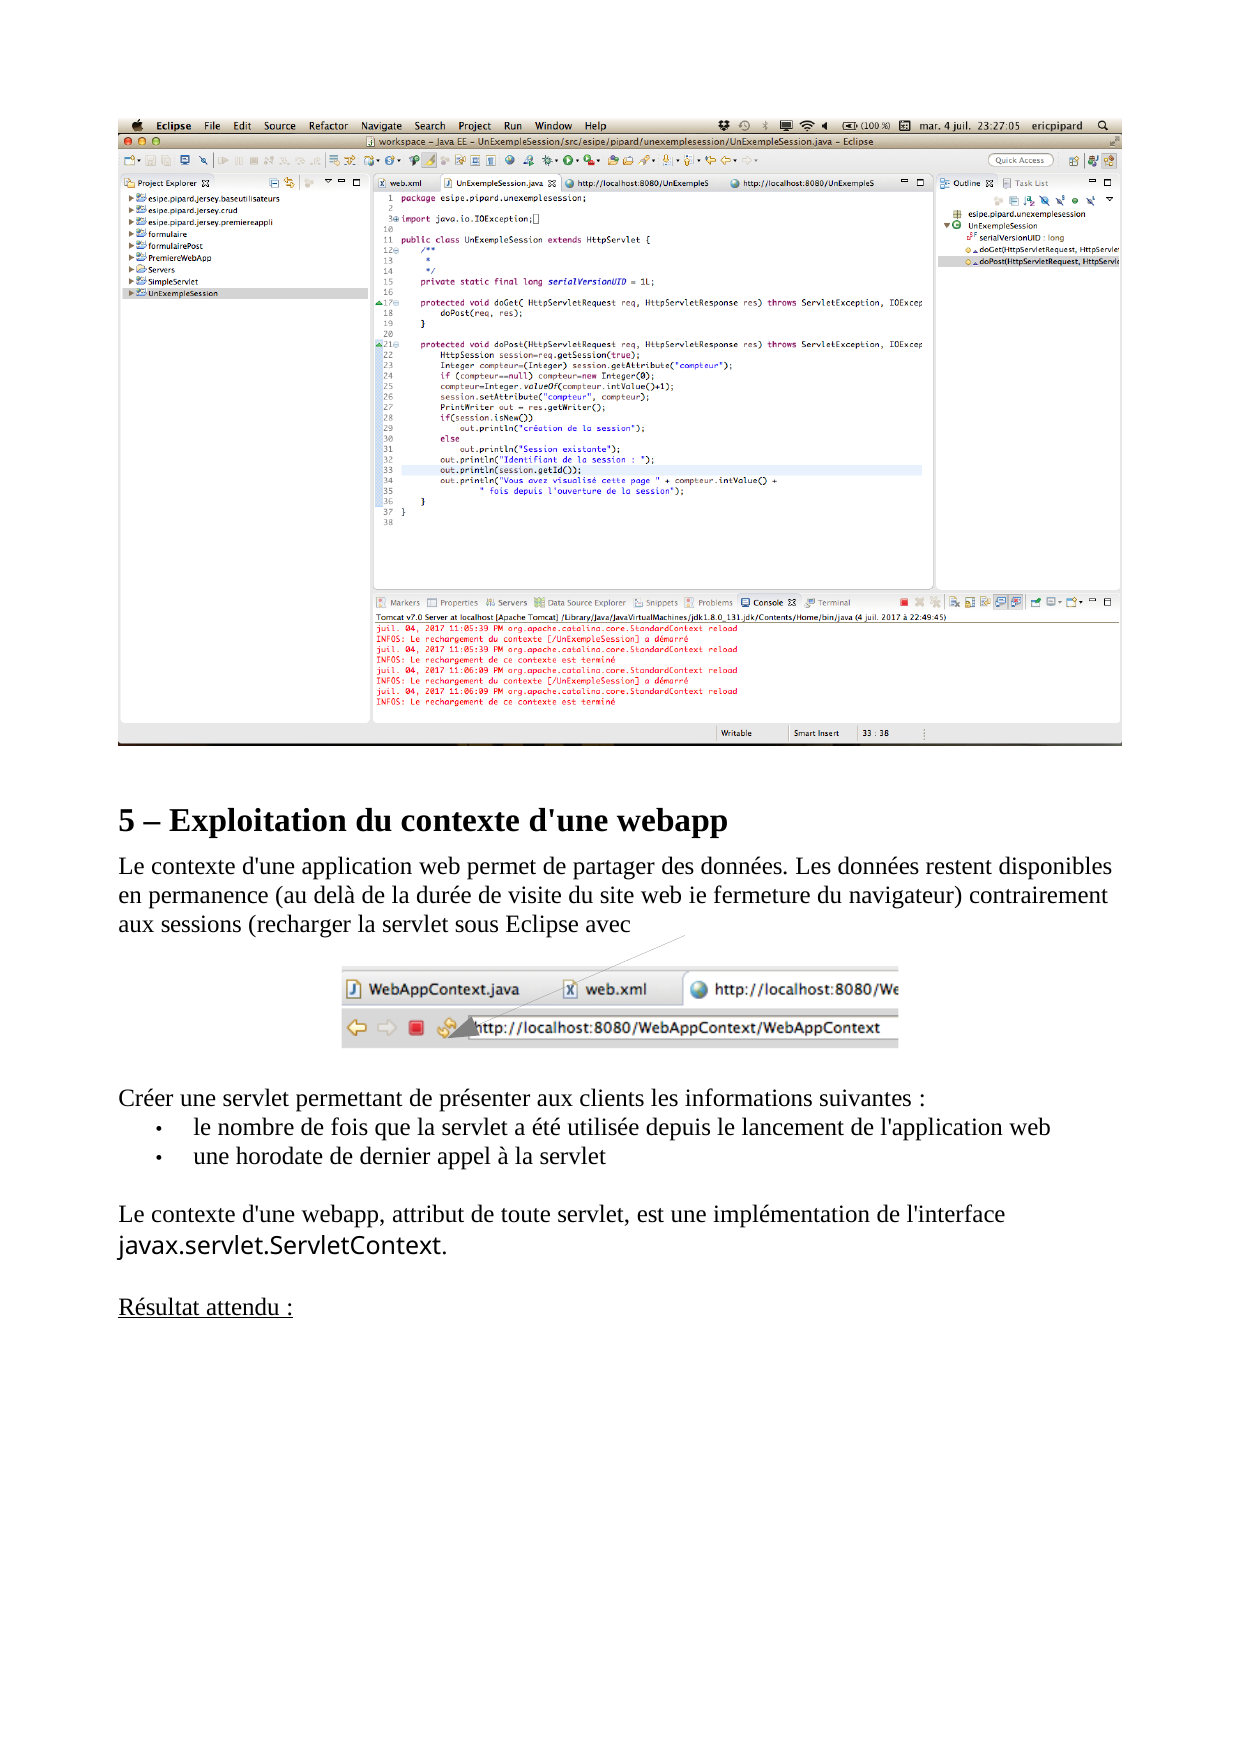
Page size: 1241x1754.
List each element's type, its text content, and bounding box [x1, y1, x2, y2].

text Le contexte d'une application web permet de partager des données. Les données restent disponibles en permanence (au delà de la durée de visite du site web ie fermeture du navigateur) contrairement aux sessions (recharger la servlet sous Eclipse avec [118, 851, 1122, 938]
picture [118, 118, 1122, 746]
subtitle 5 – Exploitation du contexte d'une webapp [118, 799, 1122, 838]
text Résultat attendu : [118, 1291, 1122, 1320]
text Le contexte d'une webapp, attribut de toute servlet, est une implémentation de l'interface javax.servlet.ServletContext. [118, 1199, 1122, 1262]
text Créer une servlet permettant de présenter aux clients les informations suivantes : [118, 1083, 1122, 1112]
list une horodate de dernier appel à la servlet [156, 1141, 1122, 1170]
picture [341, 966, 899, 1051]
list le nombre de fois que la servlet a été utilisée depuis le lancement de l'application web [156, 1112, 1122, 1141]
